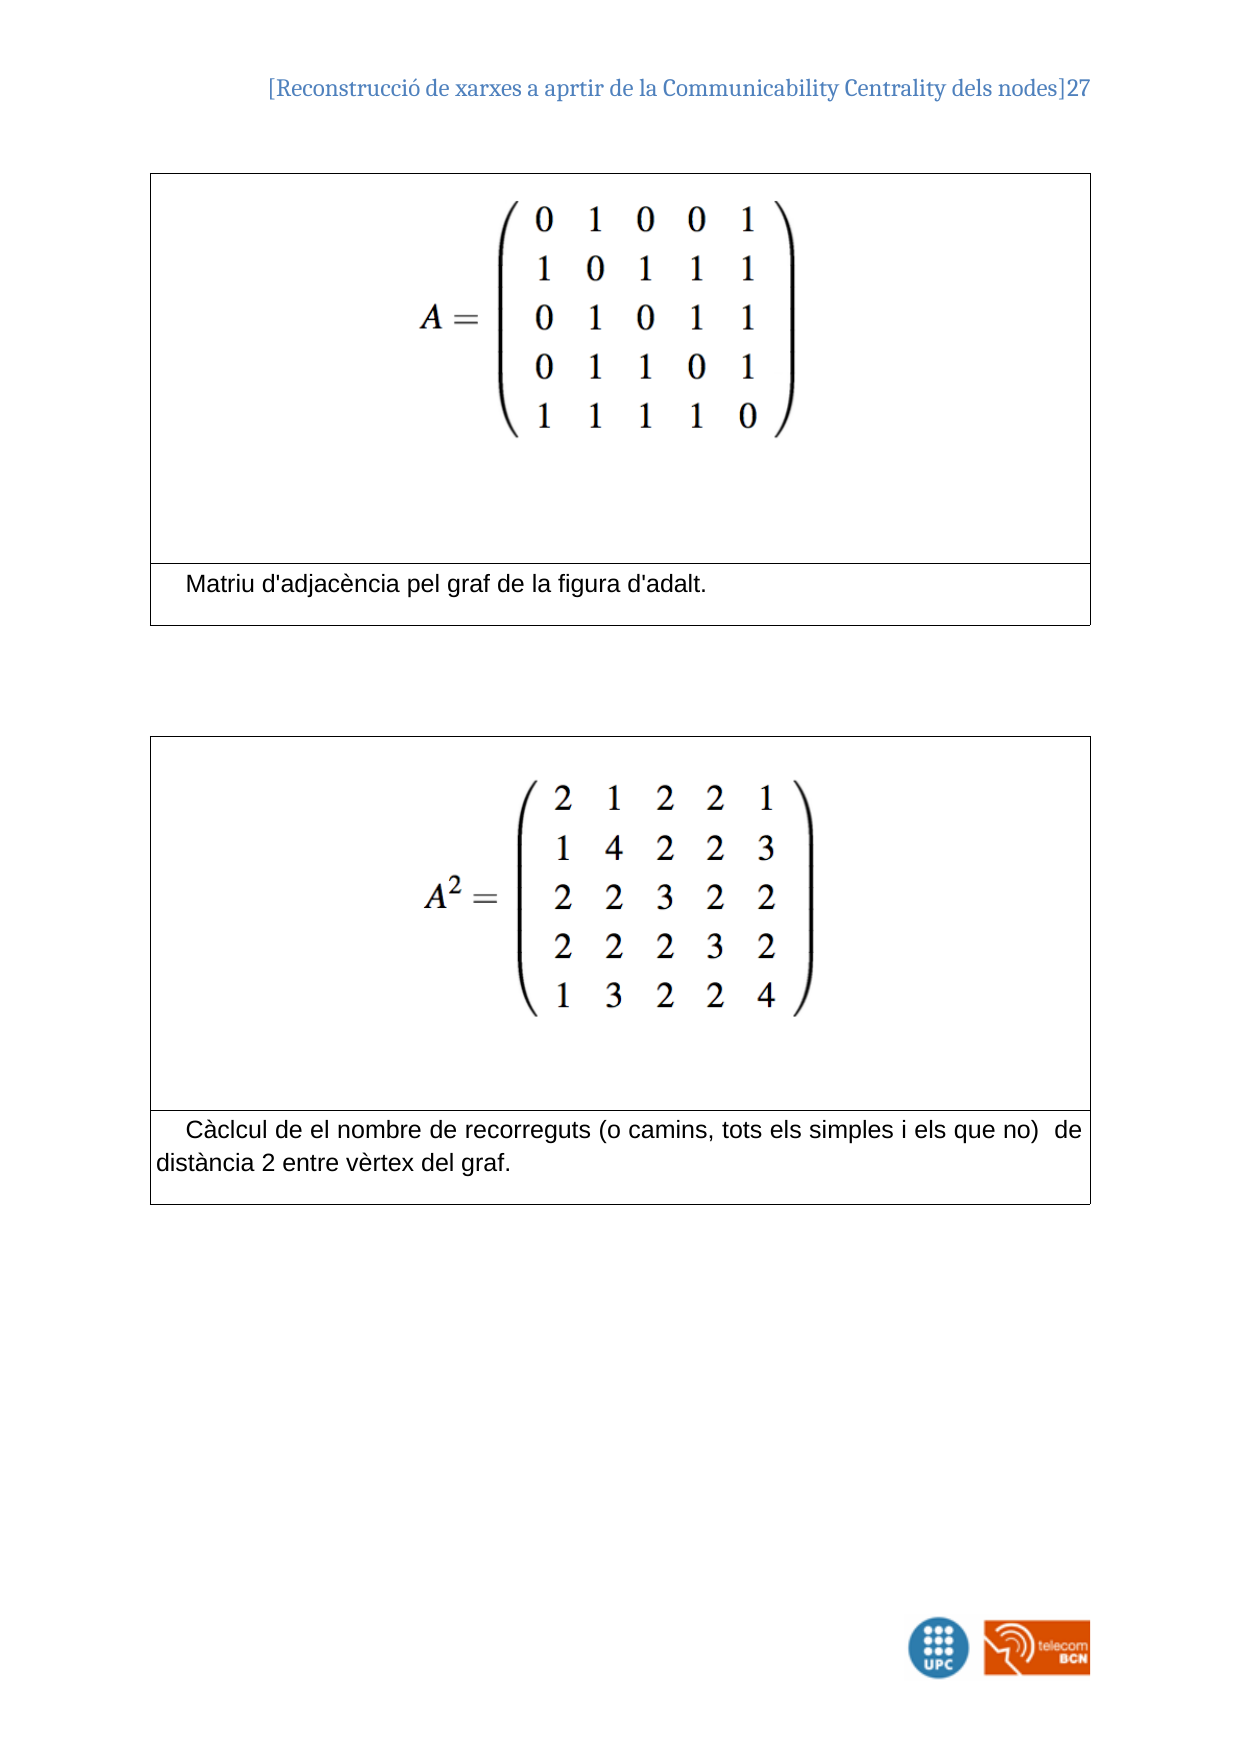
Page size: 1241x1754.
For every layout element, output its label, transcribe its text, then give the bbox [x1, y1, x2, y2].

table_cell Matriu d'adjacència pel graf de la figura d'adalt. [151, 564, 1090, 624]
picture [383, 178, 857, 504]
table_header [151, 737, 1090, 1109]
table_header [151, 174, 1090, 563]
picture [374, 741, 866, 1050]
picture [904, 1614, 1091, 1681]
table_cell Càclcul de el nombre de recorreguts (o camins, tots els simples i els que no) de distància 2 entre vèrtex del graf. [151, 1111, 1090, 1204]
